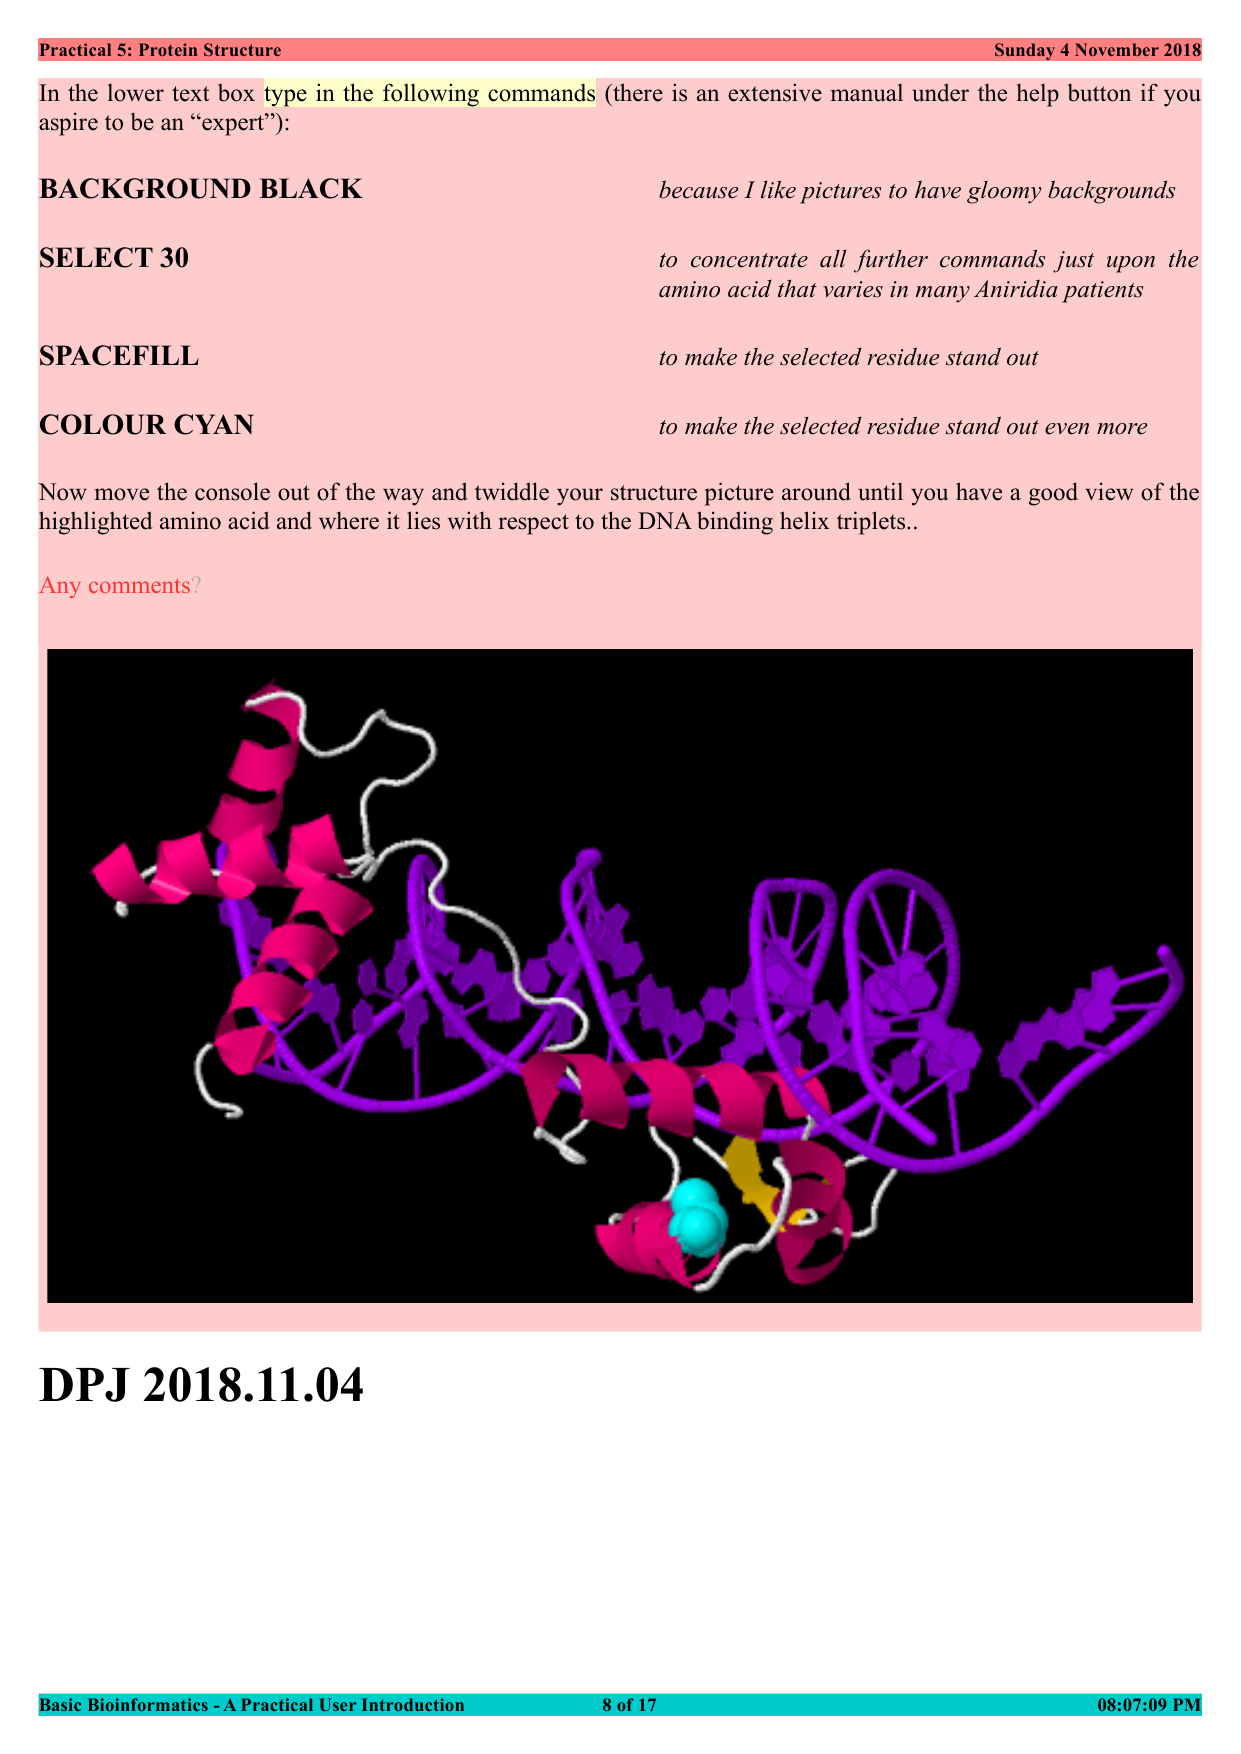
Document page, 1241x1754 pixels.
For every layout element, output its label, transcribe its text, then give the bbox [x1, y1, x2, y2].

text COLOUR CYAN to make the selected residue stand out even more [38, 408, 1202, 441]
text In the lower text box type in the following commands (there is an extensive manual under the help button if you aspire to be an “expert”): [38, 78, 1202, 136]
text DPJ 2018.11.04 [38, 1355, 1202, 1413]
text BACKGROUND BLACK because I like pictures to have gloomy backgrounds [38, 172, 1202, 205]
text SELECT 30 to concentrate all further commands just upon the amino acid that varies in many Aniridia patients [38, 241, 1202, 303]
text Any comments? [38, 570, 1202, 599]
picture [47, 649, 1193, 1303]
text Now move the console out of the way and twiddle your structure picture around until you have a good view of the highlighted amino acid and where it lies with respect to the DNA binding helix triplets.. [38, 477, 1202, 535]
text SPACEFILL to make the selected residue stand out [38, 339, 1202, 372]
